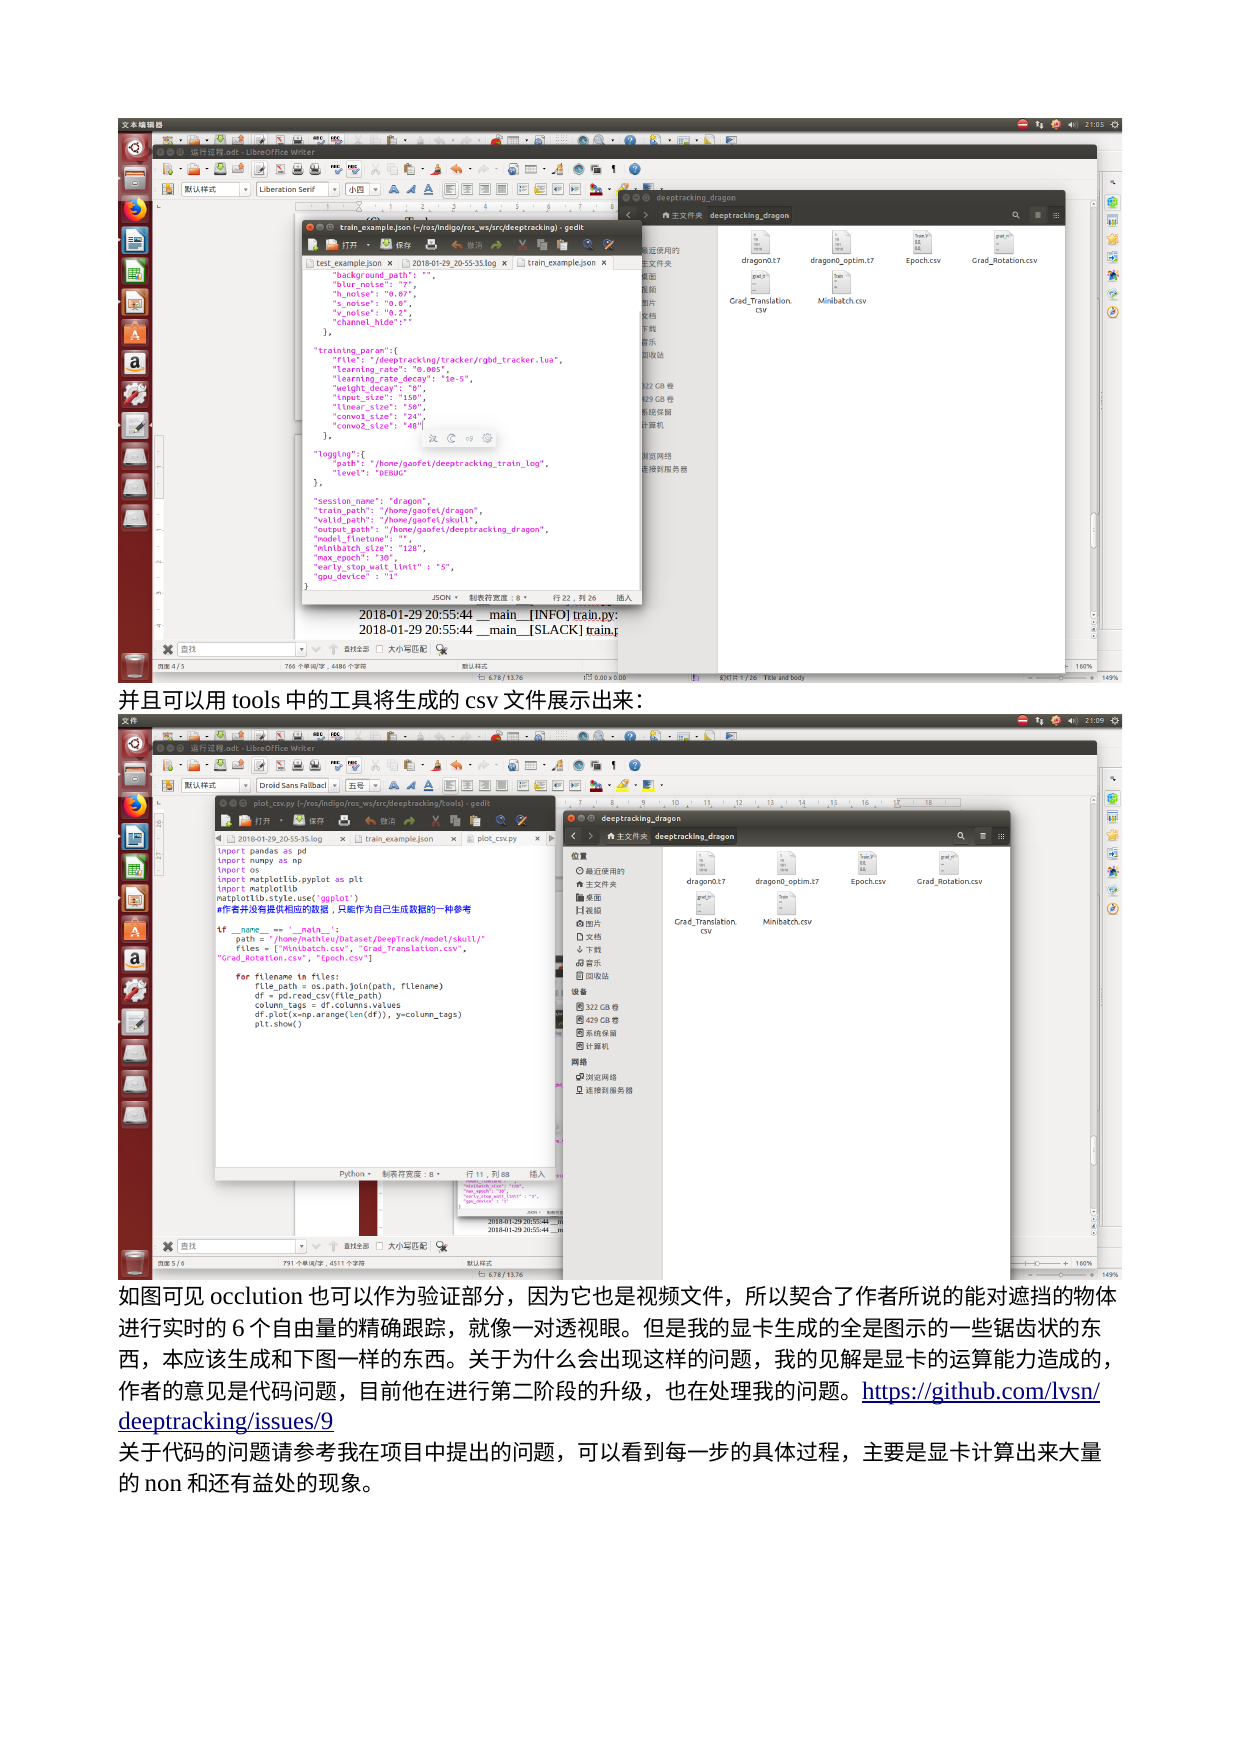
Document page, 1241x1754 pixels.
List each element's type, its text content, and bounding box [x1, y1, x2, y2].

picture [118, 714, 1123, 1280]
text 如图可见occlution也可以作为验证部分，因为它也是视频文件，所以契合了作者所说的能对遮挡的物体进行实时的6个自由量的精确跟踪，就像一对透视眼。但是我的显卡生成的全是图示的一些锯齿状的东西，本应该生成和下图一样的东西。关于为什么会出现这样的问题，我的见解是显卡的运算能力造成的，作者的意见是代码问题，目前他在进行第二阶段的升级，也在处理我的问题。https://github.com/lvsn/deeptracking/issues/9 [118, 1280, 1122, 1434]
text 并且可以用tools中的工具将生成的csv文件展示出来： [118, 683, 1122, 714]
text 关于代码的问题请参考我在项目中提出的问题，可以看到每一步的具体过程，主要是显卡计算出来大量的non和还有益处的现象。 [118, 1434, 1122, 1498]
picture [118, 118, 1123, 683]
